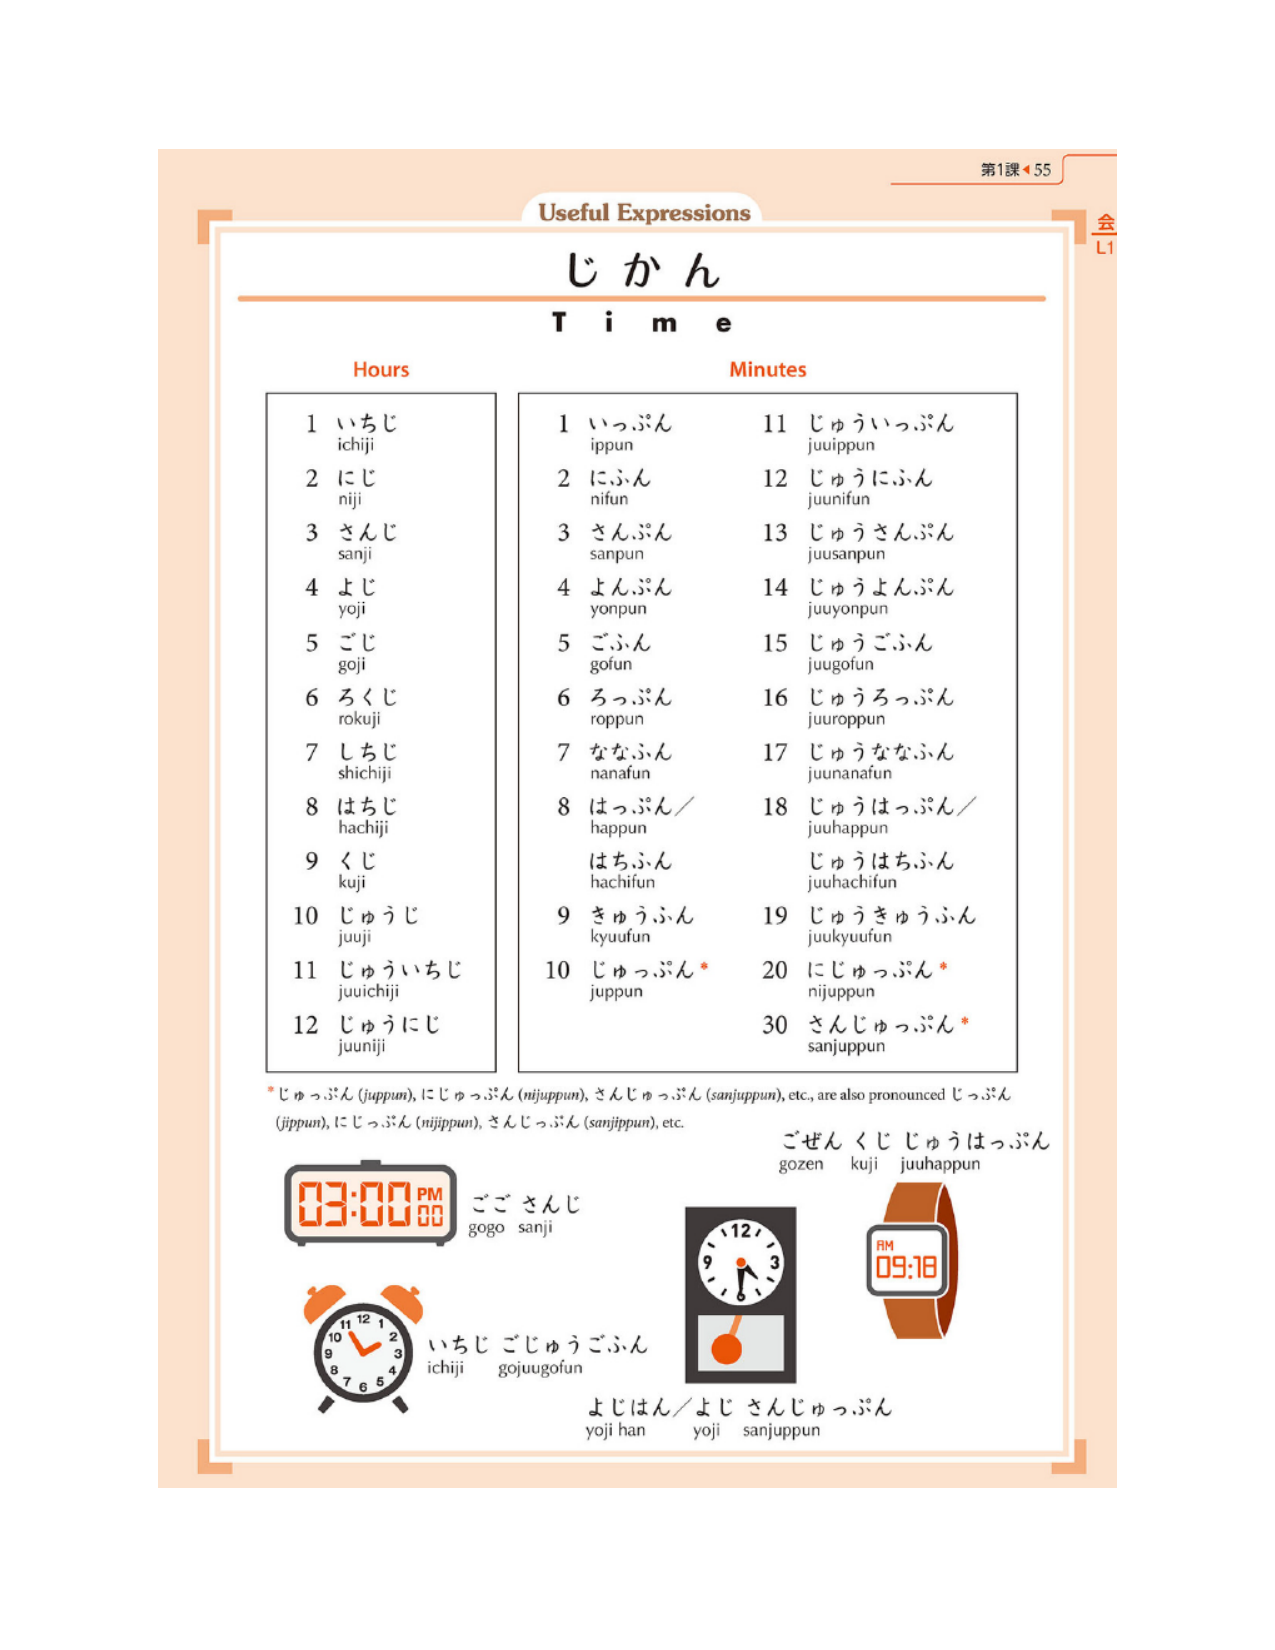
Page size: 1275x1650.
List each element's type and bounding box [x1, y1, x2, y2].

picture [158, 149, 1117, 1488]
